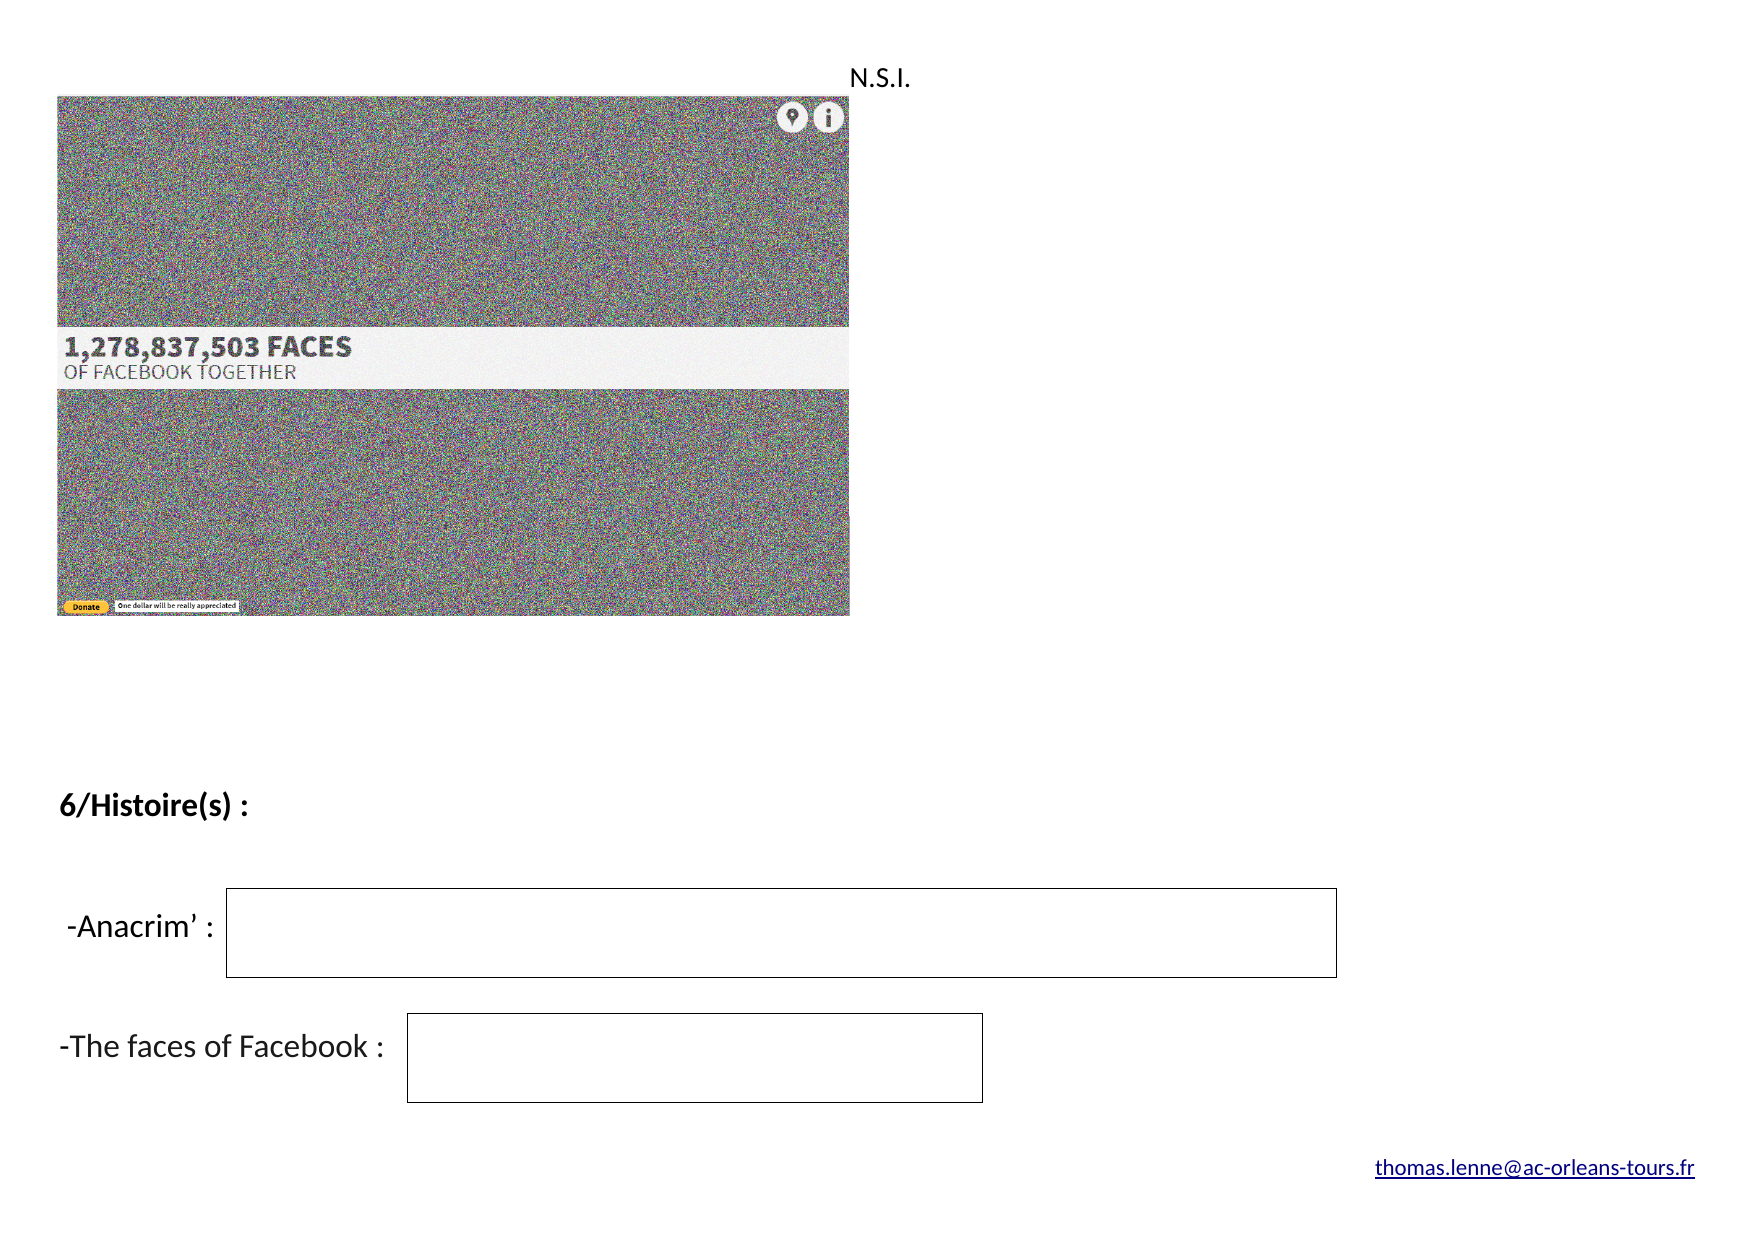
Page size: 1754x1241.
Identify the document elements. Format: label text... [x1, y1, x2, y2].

text 6/Histoire(s) : [59, 784, 1695, 825]
text -The faces of Facebook : [59, 1025, 407, 1066]
text [983, 1025, 1695, 1066]
text [1337, 904, 1695, 945]
text -Anacrim’ : [59, 904, 226, 945]
